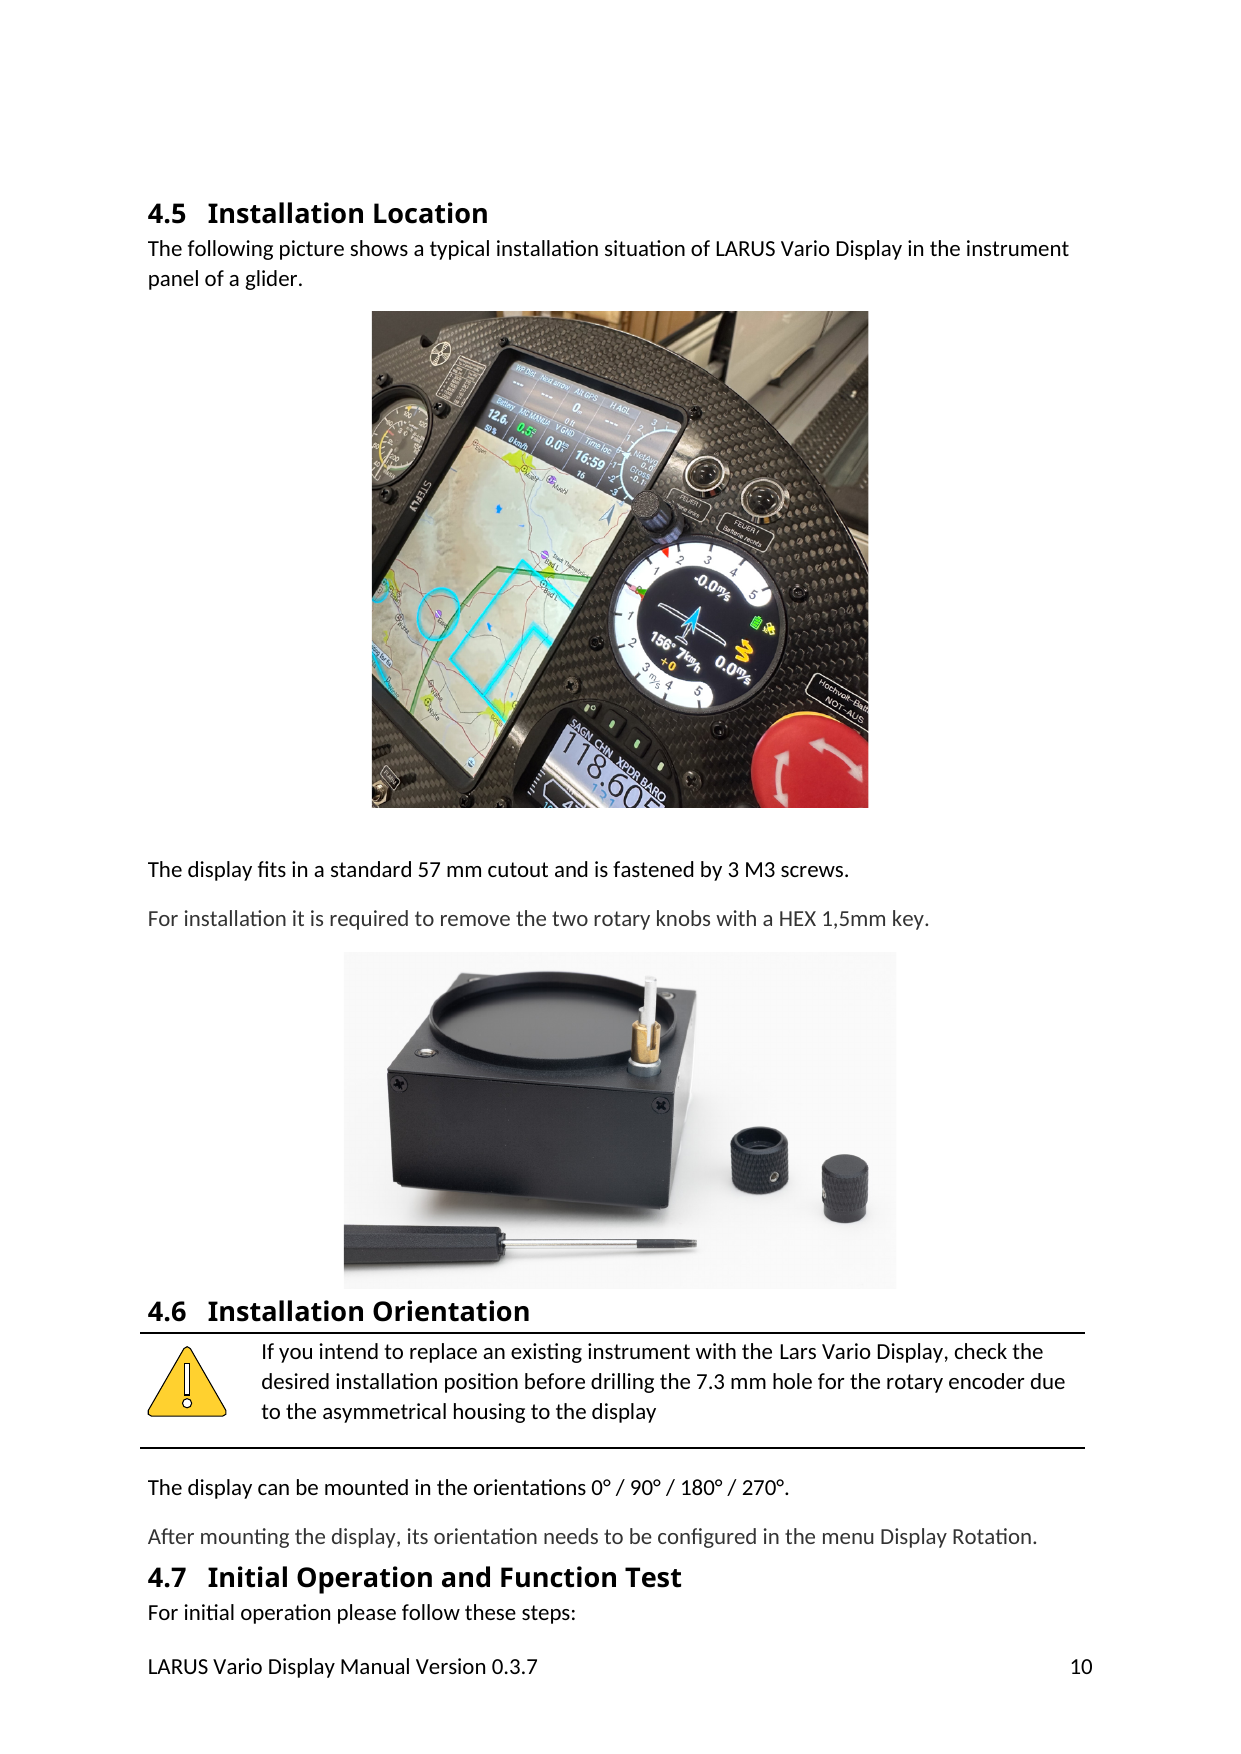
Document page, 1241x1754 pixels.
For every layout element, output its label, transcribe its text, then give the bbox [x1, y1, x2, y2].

subtitle Installation Location [148, 194, 1093, 231]
subtitle Initial Operation and Function Test [148, 1558, 1093, 1595]
table_header If you intend to replace an existing instrument with the Lars Vario Display, check the desired installation position before drilling the 7.3 mm hole for the rotary encoder due to the asymmetrical housing to the display [258, 1334, 1085, 1447]
text For installation it is required to remove the two rotary knobs with a HEX 1,5mm key. [148, 904, 1093, 932]
picture [343, 952, 897, 1289]
text After mounting the display, its orientation needs to be configured in the menu Display Rotation. [148, 1522, 1093, 1550]
subtitle Installation Orientation [148, 1292, 1093, 1329]
picture [371, 311, 869, 808]
text The following picture shows a typical installation situation of LARUS Vario Display in the instrument panel of a glider. [148, 234, 1093, 292]
table_header [140, 1334, 258, 1447]
text The display fits in a standard 57 mm cutout and is fastened by 3 M3 screws. [148, 855, 1093, 883]
text For initial operation please follow these steps: [148, 1598, 1093, 1626]
